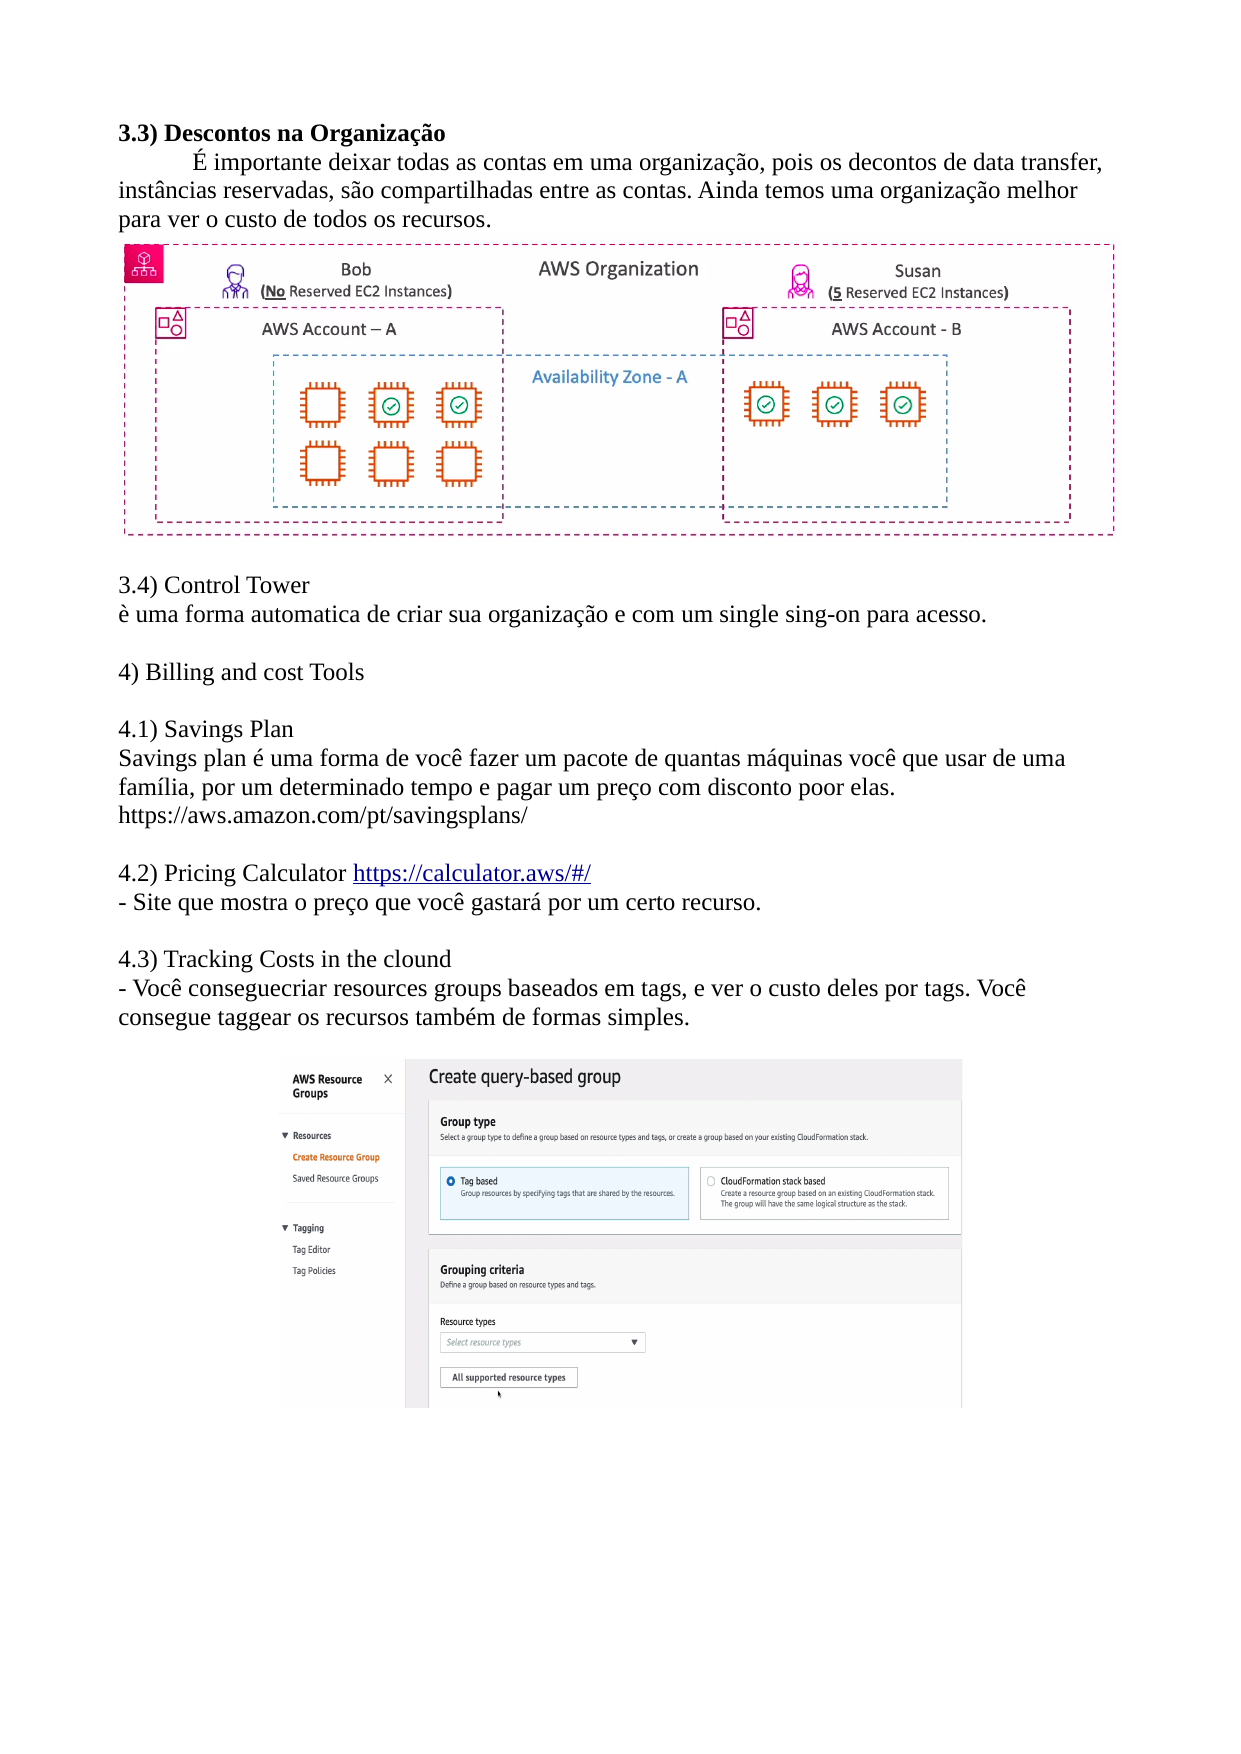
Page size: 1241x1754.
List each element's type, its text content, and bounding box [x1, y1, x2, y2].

text 4) Billing and cost Tools [118, 657, 1122, 685]
text 3.4) Control Tower [118, 570, 1122, 599]
text è uma forma automatica de criar sua organização e com um single sing-on para acesso. [118, 599, 1122, 628]
text 4.3) Tracking Costs in the clound [118, 944, 1122, 973]
text É importante deixar todas as contas em uma organização, pois os decontos de data transfer, instâncias reservadas, são compartilhadas entre as contas. Ainda temos uma organização melhor para ver o custo de todos os recursos. [118, 147, 1122, 233]
text 3.3) Descontos na Organização [118, 118, 1122, 147]
text - Site que mostra o preço que você gastará por um certo recurso. [118, 887, 1122, 915]
text https://aws.amazon.com/pt/savingsplans/ [118, 800, 1122, 829]
text - Você conseguecriar resources groups baseados em tags, e ver o custo deles por tags. Você consegue taggear os recursos também de formas simples. [118, 973, 1122, 1030]
text Savings plan é uma forma de você fazer um pacote de quantas máquinas você que usar de uma família, por um determinado tempo e pagar um preço com disconto poor elas. [118, 743, 1122, 800]
picture [278, 1059, 963, 1408]
text 4.1) Savings Plan [118, 714, 1122, 743]
text 4.2) Pricing Calculator https://calculator.aws/#/ [118, 858, 1122, 887]
picture [118, 233, 1123, 542]
